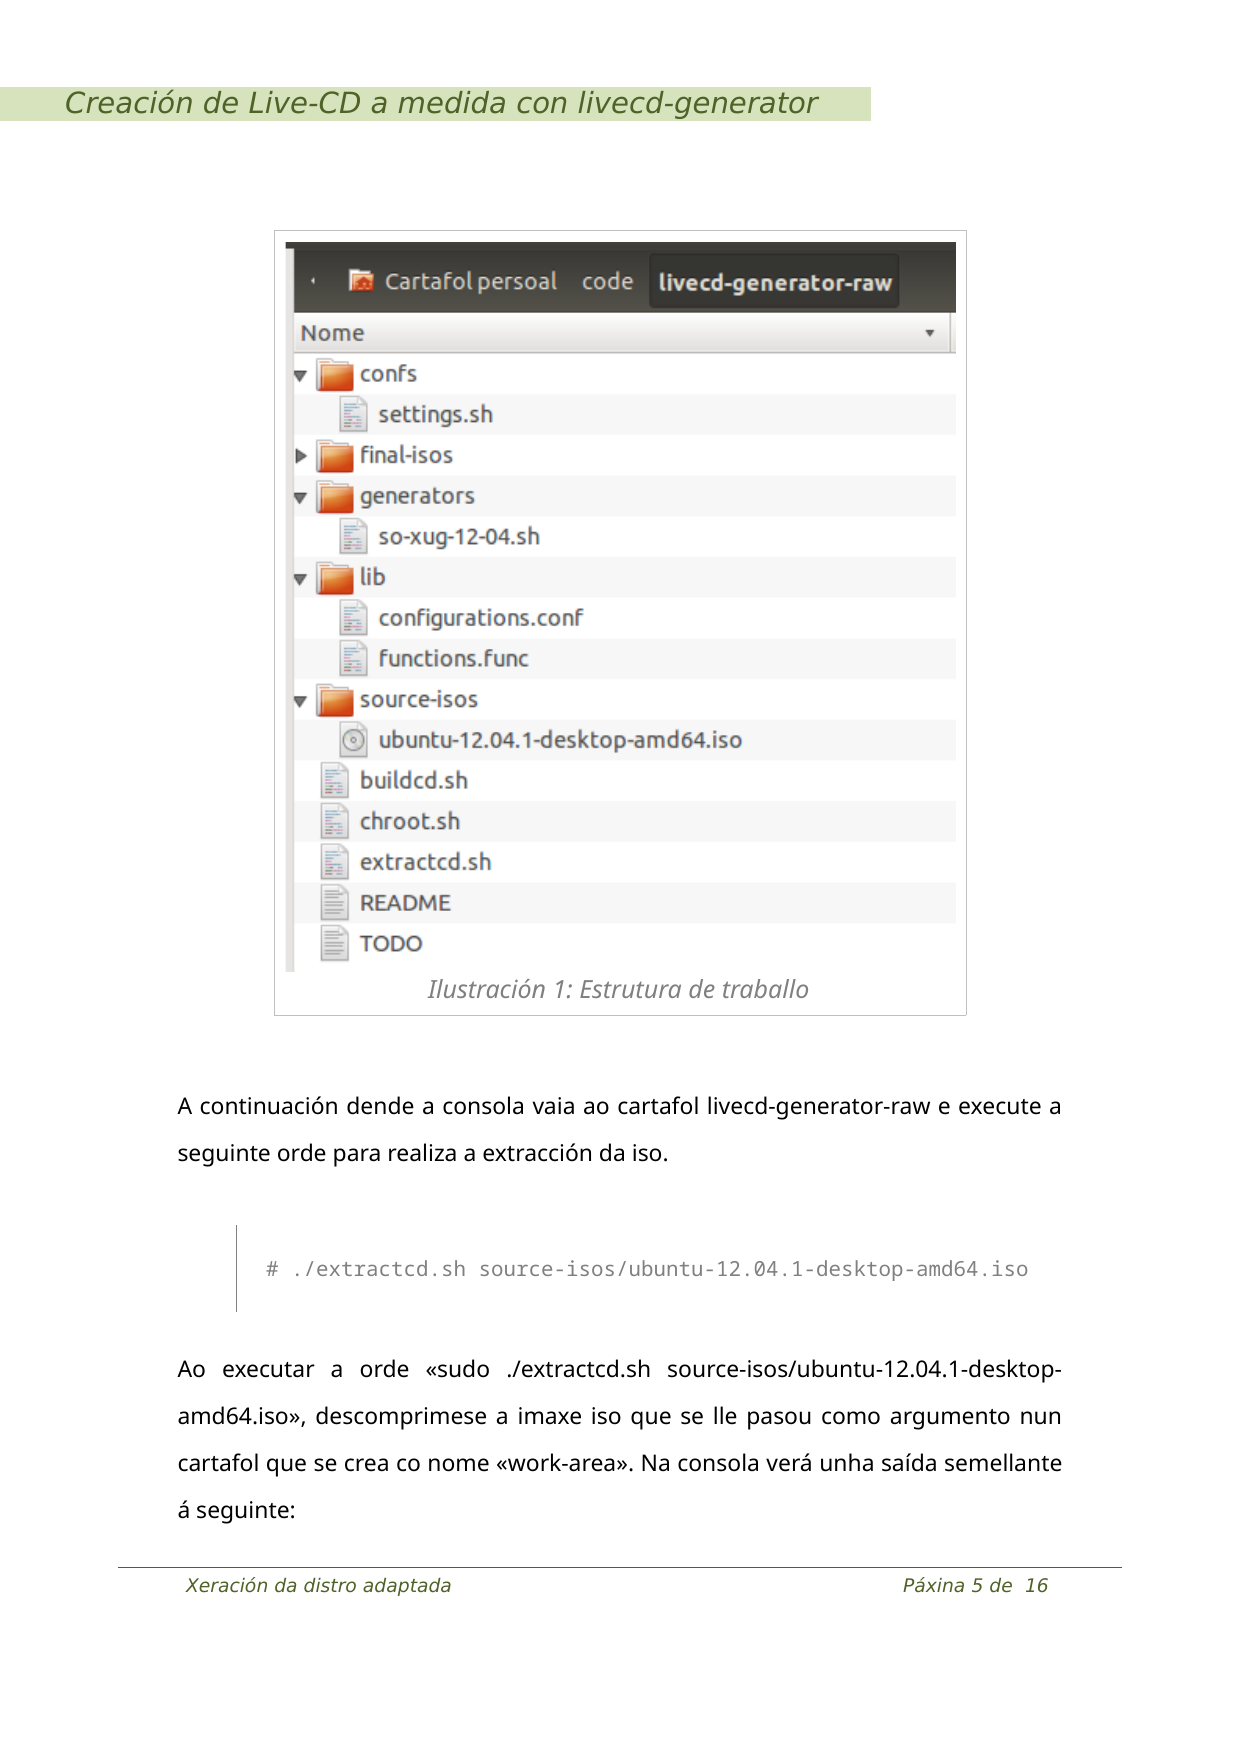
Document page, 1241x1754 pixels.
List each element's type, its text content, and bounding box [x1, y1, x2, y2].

text Ilustración 1: Estrutura de traballo [342, 972, 898, 1006]
text A continuación dende a consola vaia ao cartafol livecd-generator-raw e execute a seguinte orde para realiza a extracción da iso. [177, 201, 1063, 1168]
picture [285, 242, 956, 972]
text Ao executar a orde «sudo ./extractcd.sh source-isos/ubuntu-12.04.1-desktop-amd64.iso», descomprimese a imaxe iso que se lle pasou como argumento nun cartafol que se crea co nome «work-area». Na consola verá unha saída semellante á seguinte: [177, 1353, 1063, 1525]
text # ./extractcd.sh source-isos/ubuntu-12.04.1-desktop-amd64.iso [237, 1225, 1063, 1312]
